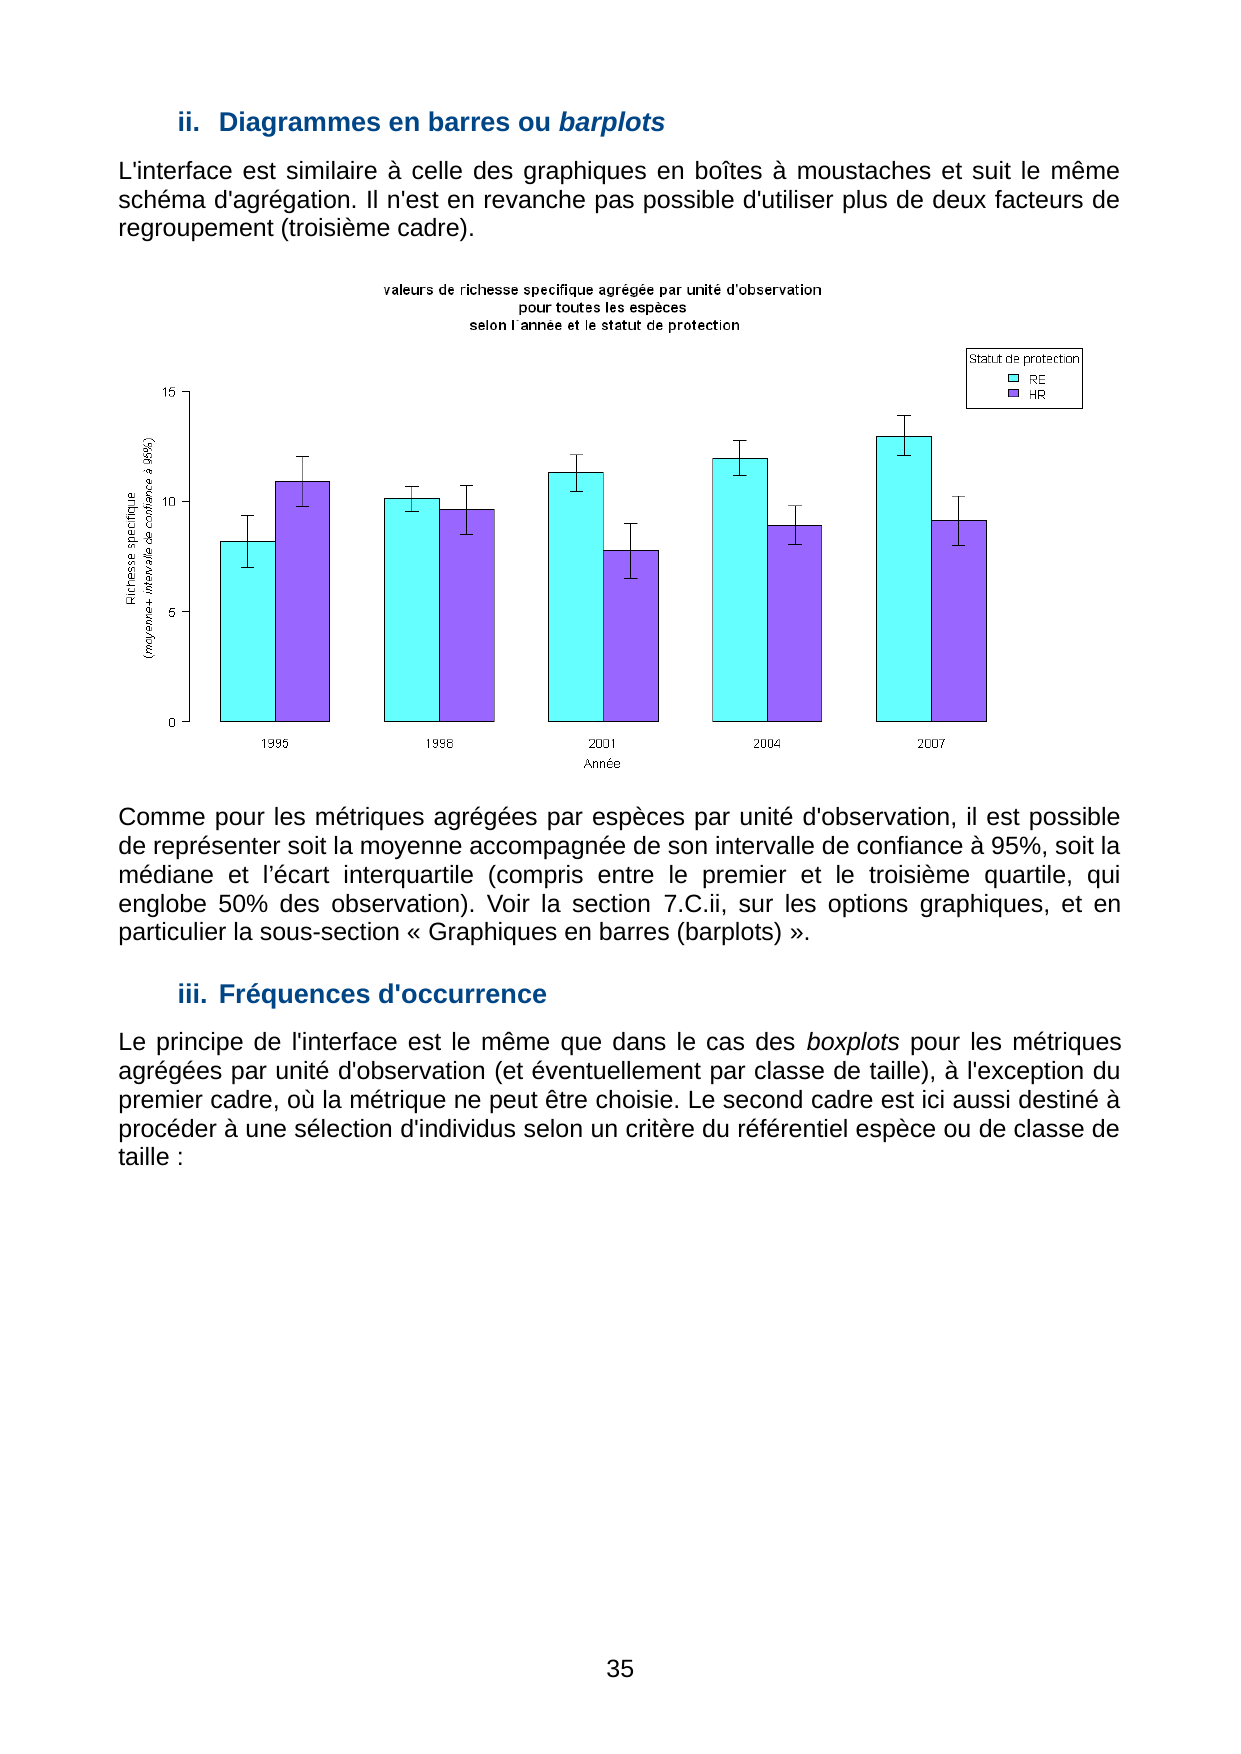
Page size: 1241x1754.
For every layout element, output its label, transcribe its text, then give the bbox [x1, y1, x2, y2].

text L'interface est similaire à celle des graphiques en boîtes à moustaches et suit le même schéma d'agrégation. Il n'est en revanche pas possible d'utiliser plus de deux facteurs de regroupement (troisième cadre). [118, 156, 1122, 242]
text Le principe de l'interface est le même que dans le cas des boxplots pour les métriques agrégées par unité d'observation (et éventuellement par classe de taille), à l'exception du premier cadre, où la métrique ne peut être choisie. Le second cadre est ici aussi destiné à procéder à une sélection d'individus selon un critère du référentiel espèce ou de classe de taille : [118, 1027, 1122, 1171]
subtitle Fréquences d'occurrence [177, 978, 1122, 1009]
picture [118, 254, 1123, 790]
text Comme pour les métriques agrégées par espèces par unité d'observation, il est possible de représenter soit la moyenne accompagnée de son intervalle de confiance à 95%, soit la médiane et l’écart interquartile (compris entre le premier et le troisième quartile, qui englobe 50% des observation). Voir la section 7.C.ii, sur les options graphiques, et en particulier la sous-section « Graphiques en barres (barplots) ». [118, 802, 1122, 946]
subtitle Diagrammes en barres ou barplots [177, 106, 1122, 137]
